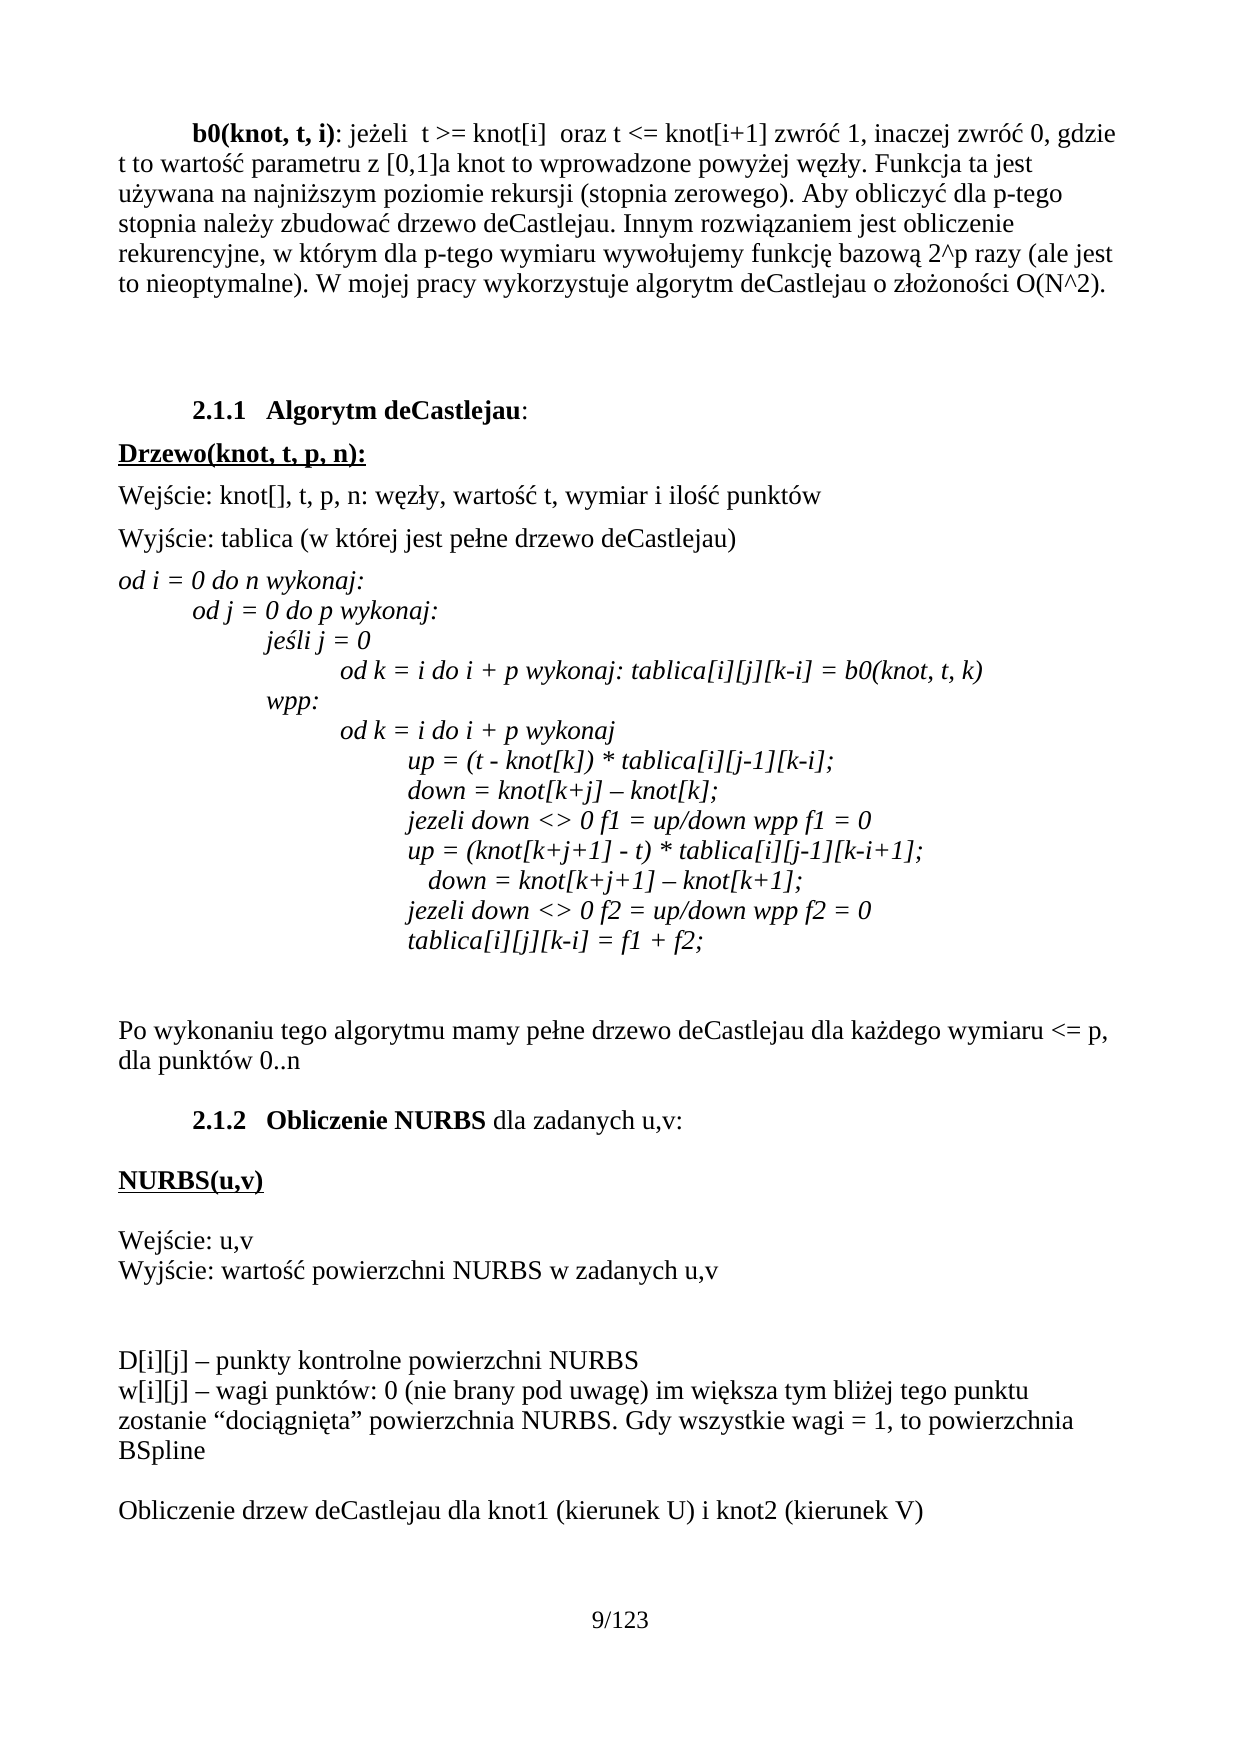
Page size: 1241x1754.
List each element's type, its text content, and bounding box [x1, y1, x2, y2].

text jezeli down <> 0 f2 = up/down wpp f2 = 0 [118, 896, 1122, 926]
text Wyjście: wartość powierzchni NURBS w zadanych u,v [118, 1256, 1122, 1286]
text b0(knot, t, i): jeżeli t >= knot[i] oraz t <= knot[i+1] zwróć 1, inaczej zwróć 0, gdzie t to wartość parametru z [0,1]a knot to wprowadzone powyżej węzły. Funkcja ta jest używana na najniższym poziomie rekursji (stopnia zerowego). Aby obliczyć dla p-tego stopnia należy zbudować drzewo deCastlejau. Innym rozwiązaniem jest obliczenie rekurencyjne, w którym dla p-tego wymiaru wywołujemy funkcję bazową 2^p razy (ale jest to nieoptymalne). W mojej pracy wykorzystuje algorytm deCastlejau o złożoności O(N^2). [118, 118, 1122, 298]
text od j = 0 do p wykonaj: [118, 596, 1122, 626]
text od k = i do i + p wykonaj [118, 716, 1122, 746]
text jeśli j = 0 [118, 626, 1122, 656]
text Po wykonaniu tego algorytmu mamy pełne drzewo deCastlejau dla każdego wymiaru <= p, dla punktów 0..n [118, 1016, 1122, 1076]
text up = (t - knot[k]) * tablica[i][j-1][k-i]; [118, 746, 1122, 776]
text w[i][j] – wagi punktów: 0 (nie brany pod uwagę) im większa tym bliżej tego punktu zostanie “dociągnięta” powierzchnia NURBS. Gdy wszystkie wagi = 1, to powierzchnia BSpline [118, 1376, 1122, 1466]
text jezeli down <> 0 f1 = up/down wpp f1 = 0 [118, 806, 1122, 836]
text Wejście: knot[], t, p, n: węzły, wartość t, wymiar i ilość punktów [118, 481, 1122, 511]
text 2.1.1 Algorytm deCastlejau: [118, 396, 1122, 426]
text 2.1.2 Obliczenie NURBS dla zadanych u,v: [118, 1106, 1122, 1136]
text Obliczenie drzew deCastlejau dla knot1 (kierunek U) i knot2 (kierunek V) [118, 1496, 1122, 1526]
text Wejście: u,v [118, 1226, 1122, 1256]
text down = knot[k+j] – knot[k]; [118, 776, 1122, 806]
text od i = 0 do n wykonaj: [118, 566, 1122, 596]
text od k = i do i + p wykonaj: tablica[i][j][k-i] = b0(knot, t, k) [118, 656, 1122, 686]
text Wyjście: tablica (w której jest pełne drzewo deCastlejau) [118, 523, 1122, 553]
text up = (knot[k+j+1] - t) * tablica[i][j-1][k-i+1]; [118, 836, 1122, 866]
text wpp: [118, 686, 1122, 716]
text NURBS(u,v) [118, 1166, 1122, 1196]
text tablica[i][j][k-i] = f1 + f2; [118, 926, 1122, 956]
text Drzewo(knot, t, p, n): [118, 438, 1122, 468]
text D[i][j] – punkty kontrolne powierzchni NURBS [118, 1346, 1122, 1376]
text down = knot[k+j+1] – knot[k+1]; [118, 866, 1122, 896]
